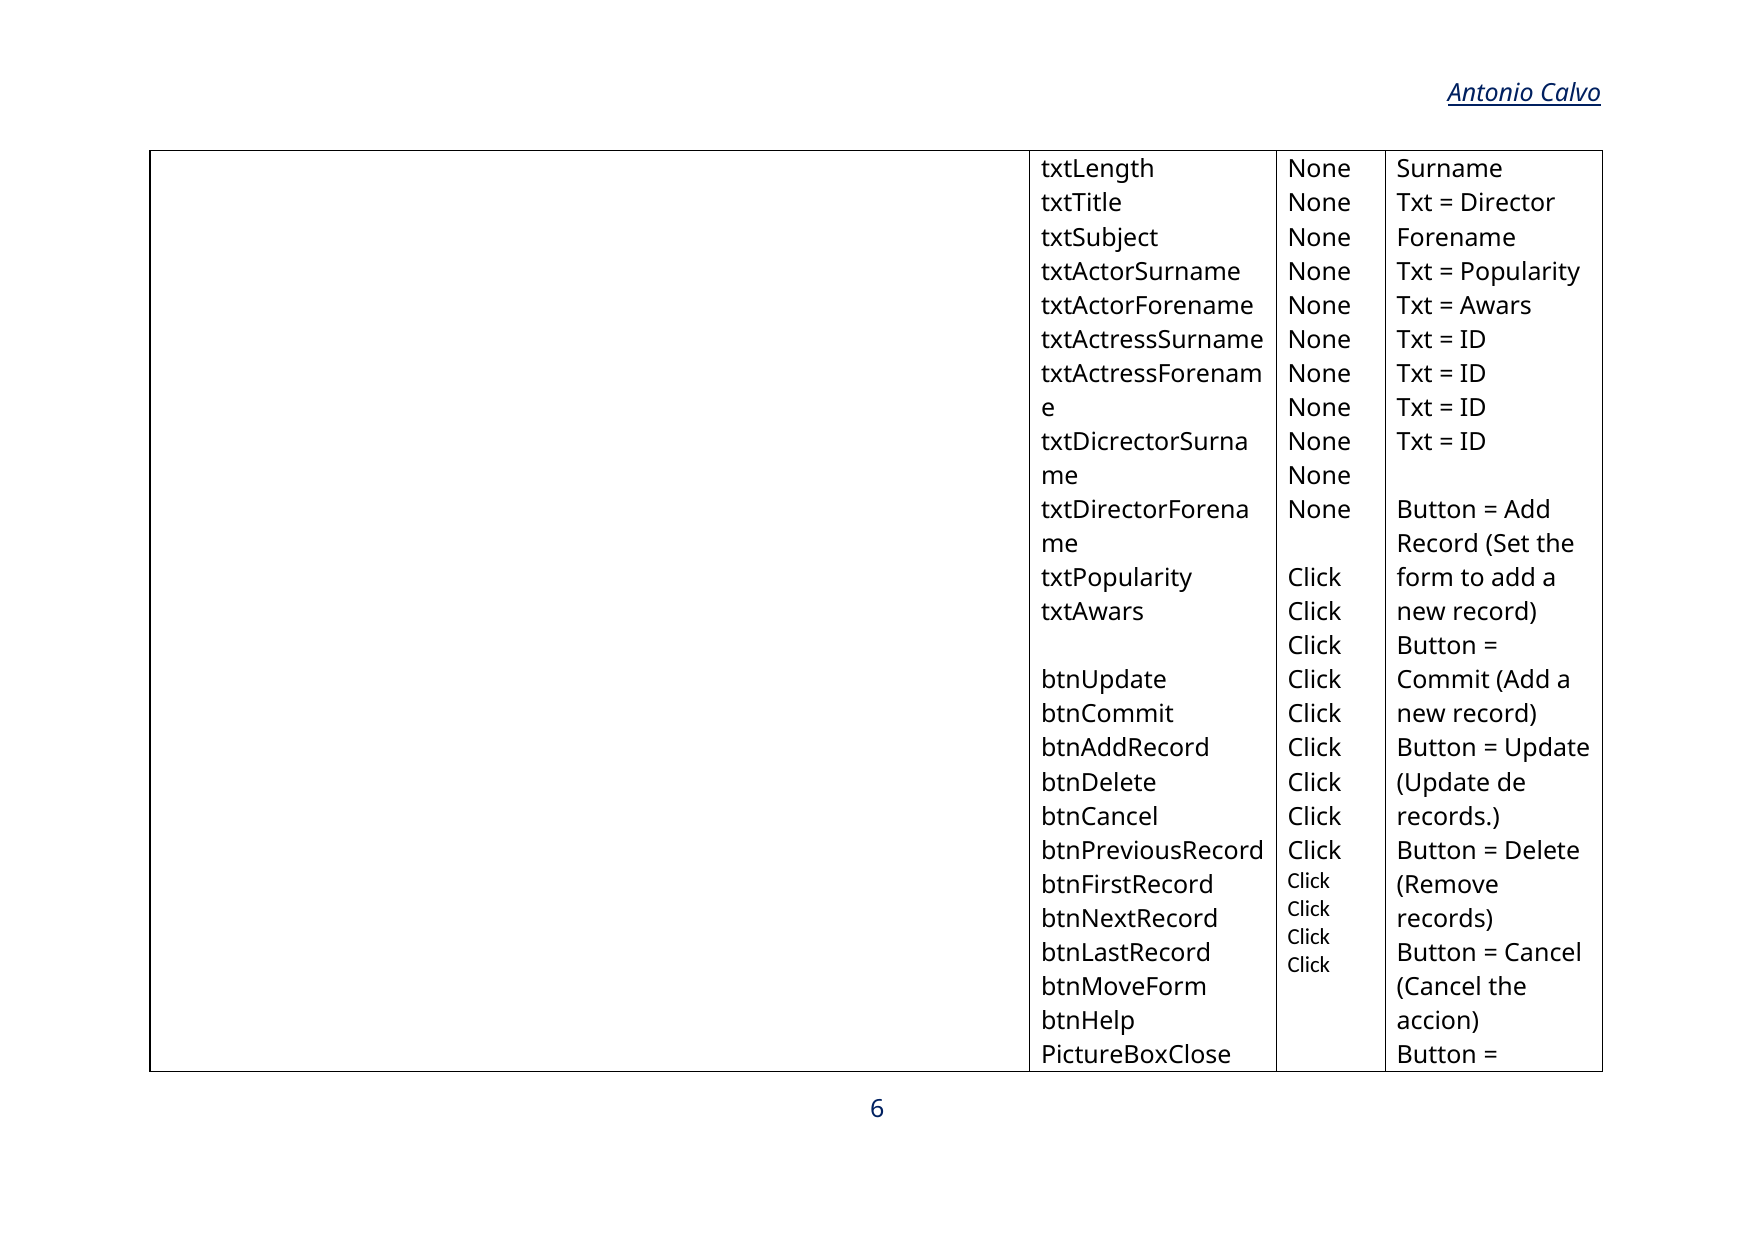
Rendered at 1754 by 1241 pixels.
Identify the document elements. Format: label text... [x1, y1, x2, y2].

table_cell [151, 151, 1029, 1071]
table_cell None None None None None None None None None None None Click Click Click Click Click Click Click Click Click Click Click Click Click [1277, 151, 1385, 1071]
table_cell Surname Txt = Director Forename Txt = Popularity Txt = Awars Txt = ID Txt = ID Txt = ID Txt = ID Button = Add Record (Set the form to add a new record) Button = Commit (Add a new record) Button = Update (Update de records.) Button = Delete (Remove records) Button = Cancel (Cancel the accion) Button = [1386, 151, 1602, 1071]
table_cell txtLength txtTitle txtSubject txtActorSurname txtActorForename txtActressSurname txtActressForename txtDicrectorSurname txtDirectorForename txtPopularity txtAwars btnUpdate btnCommit btnAddRecord btnDelete btnCancel btnPreviousRecord btnFirstRecord btnNextRecord btnLastRecord btnMoveForm btnHelp PictureBoxClose [1030, 151, 1276, 1071]
